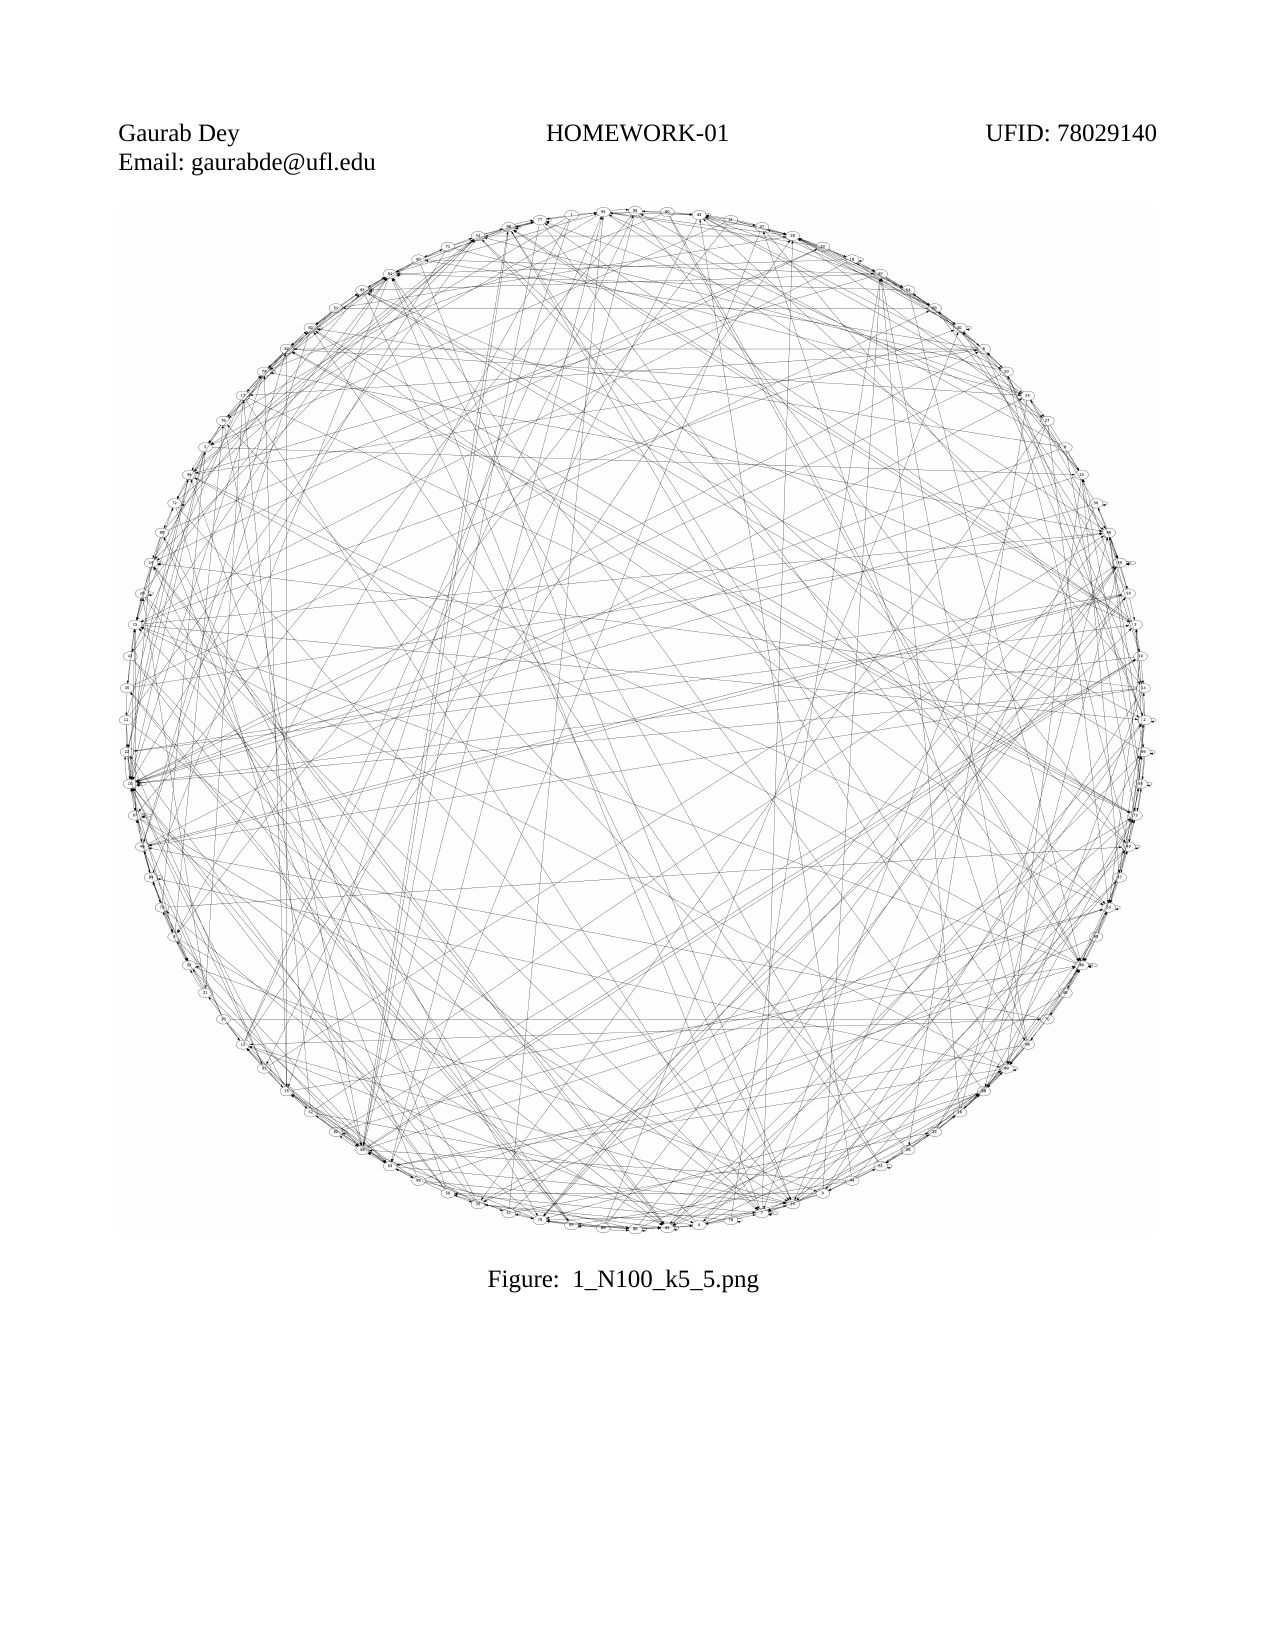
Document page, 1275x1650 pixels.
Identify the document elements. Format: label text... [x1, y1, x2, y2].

text Figure: 1_N100_k5_5.png [118, 1264, 1157, 1292]
picture [118, 205, 1157, 1235]
